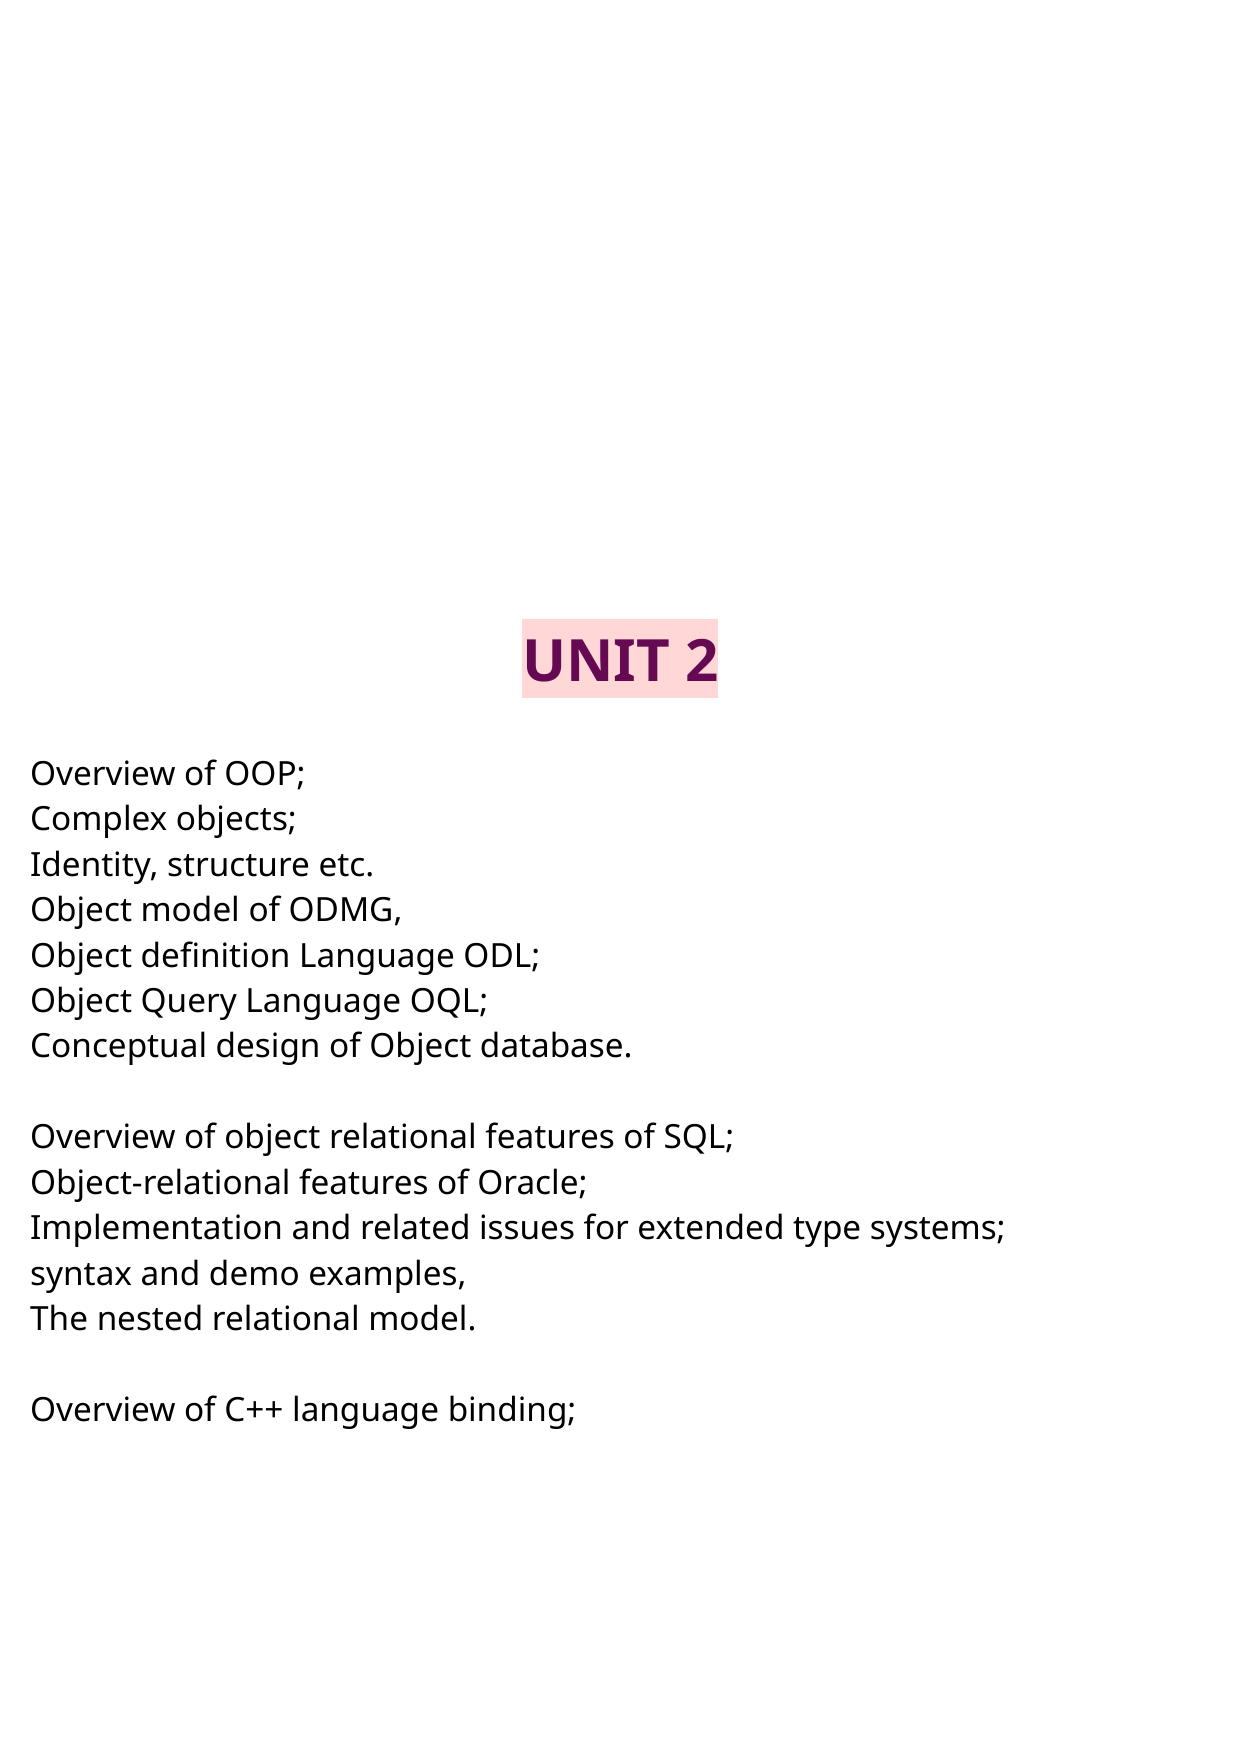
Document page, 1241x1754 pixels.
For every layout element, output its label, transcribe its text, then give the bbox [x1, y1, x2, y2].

subtitle The nested relational model. [30, 1295, 1211, 1340]
subtitle Object model of ODMG, [30, 886, 1211, 931]
subtitle Overview of OOP; [30, 750, 1211, 795]
subtitle Overview of C++ language binding; [30, 1386, 1211, 1431]
subtitle Conceptual design of Object database. [30, 1022, 1211, 1068]
subtitle Implementation and related issues for extended type systems; [30, 1204, 1211, 1249]
subtitle Overview of object relational features of SQL; [30, 1113, 1211, 1158]
subtitle Object definition Language ODL; [30, 931, 1211, 977]
subtitle Identity, structure etc. [30, 841, 1211, 886]
subtitle syntax and demo examples, [30, 1249, 1211, 1295]
subtitle Complex objects; [30, 795, 1211, 841]
subtitle UNIT 2 [30, 619, 1211, 698]
subtitle Object Query Language OQL; [30, 977, 1211, 1022]
subtitle Object-relational features of Oracle; [30, 1158, 1211, 1204]
